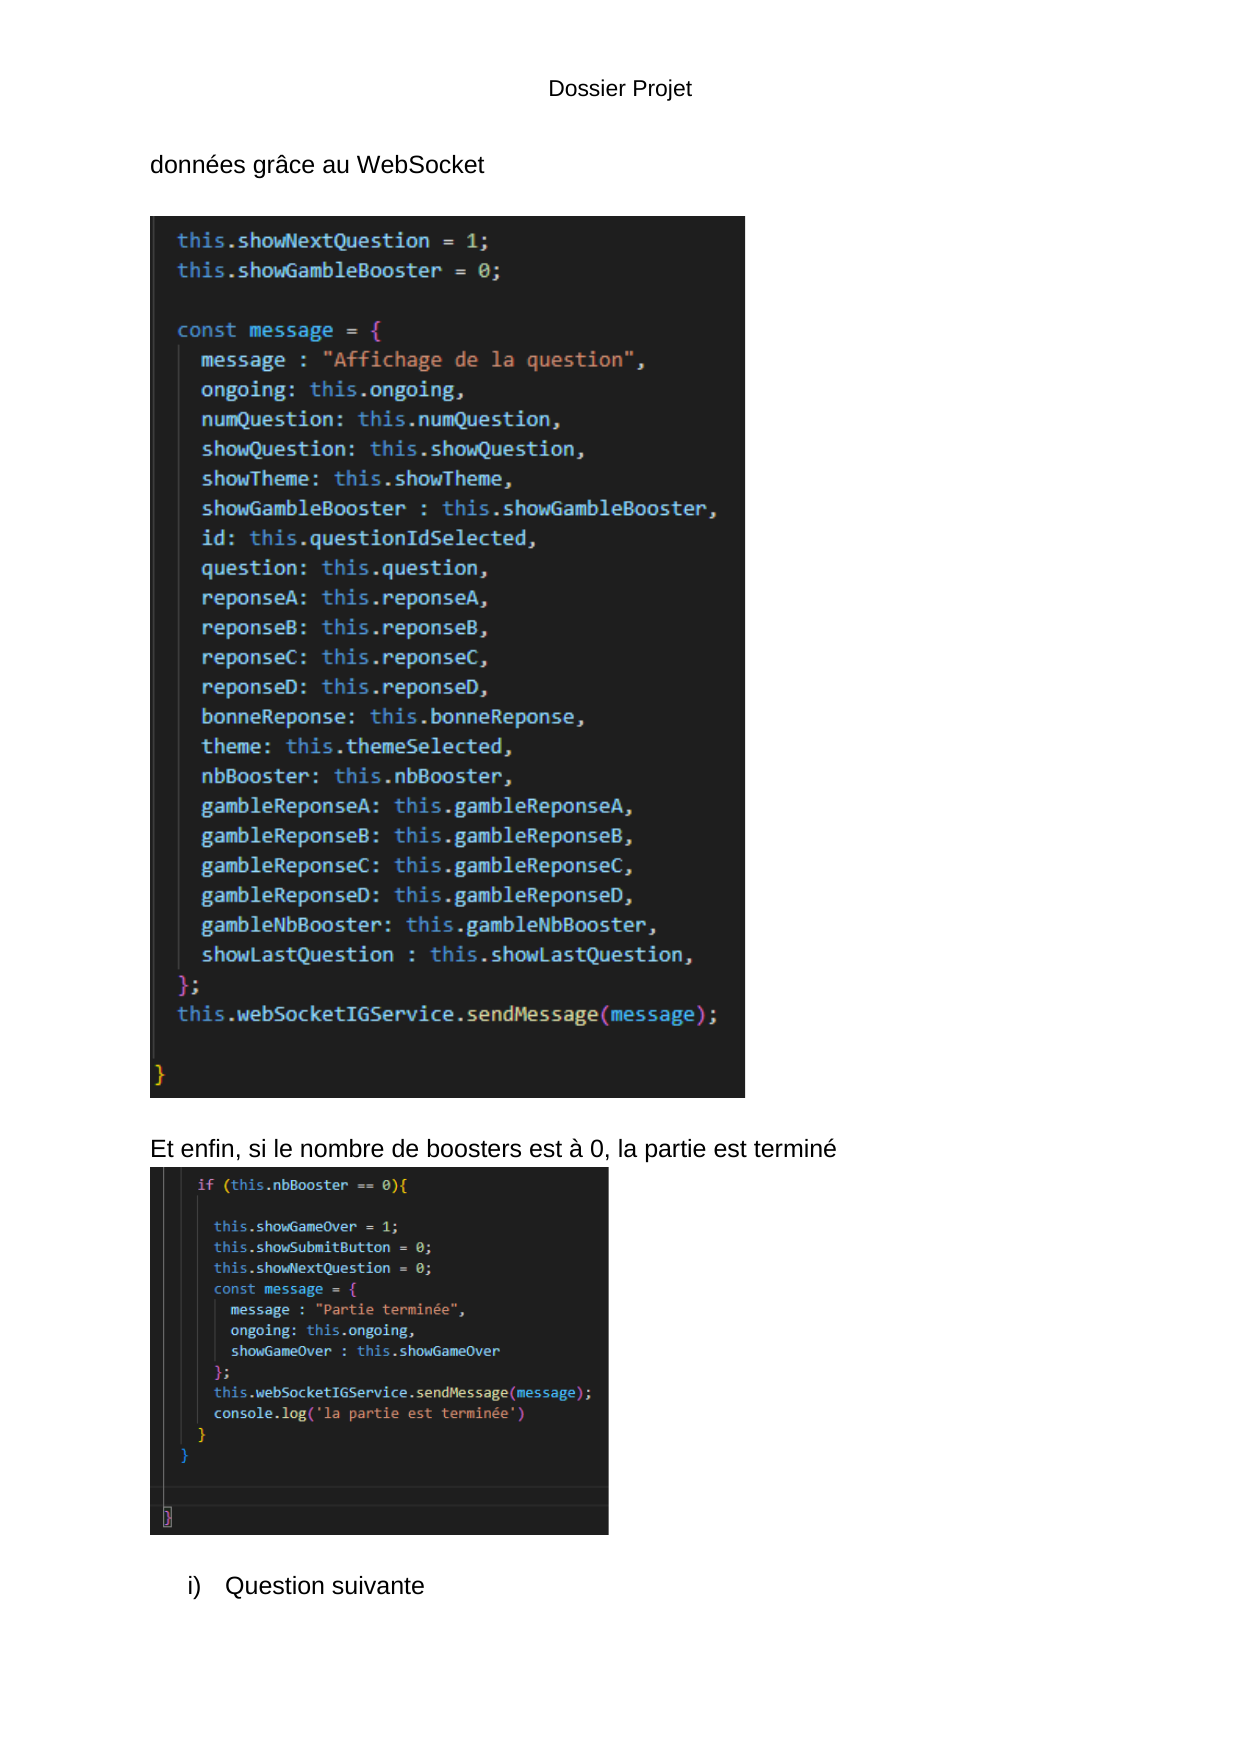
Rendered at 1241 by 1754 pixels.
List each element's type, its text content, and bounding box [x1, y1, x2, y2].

text Et enfin, si le nombre de boosters est à 0, la partie est terminé [150, 1134, 1090, 1163]
list Question suivante [187, 1571, 1090, 1600]
picture [150, 216, 746, 1098]
text données grâce au WebSocket [150, 150, 1090, 179]
picture [150, 1167, 609, 1535]
